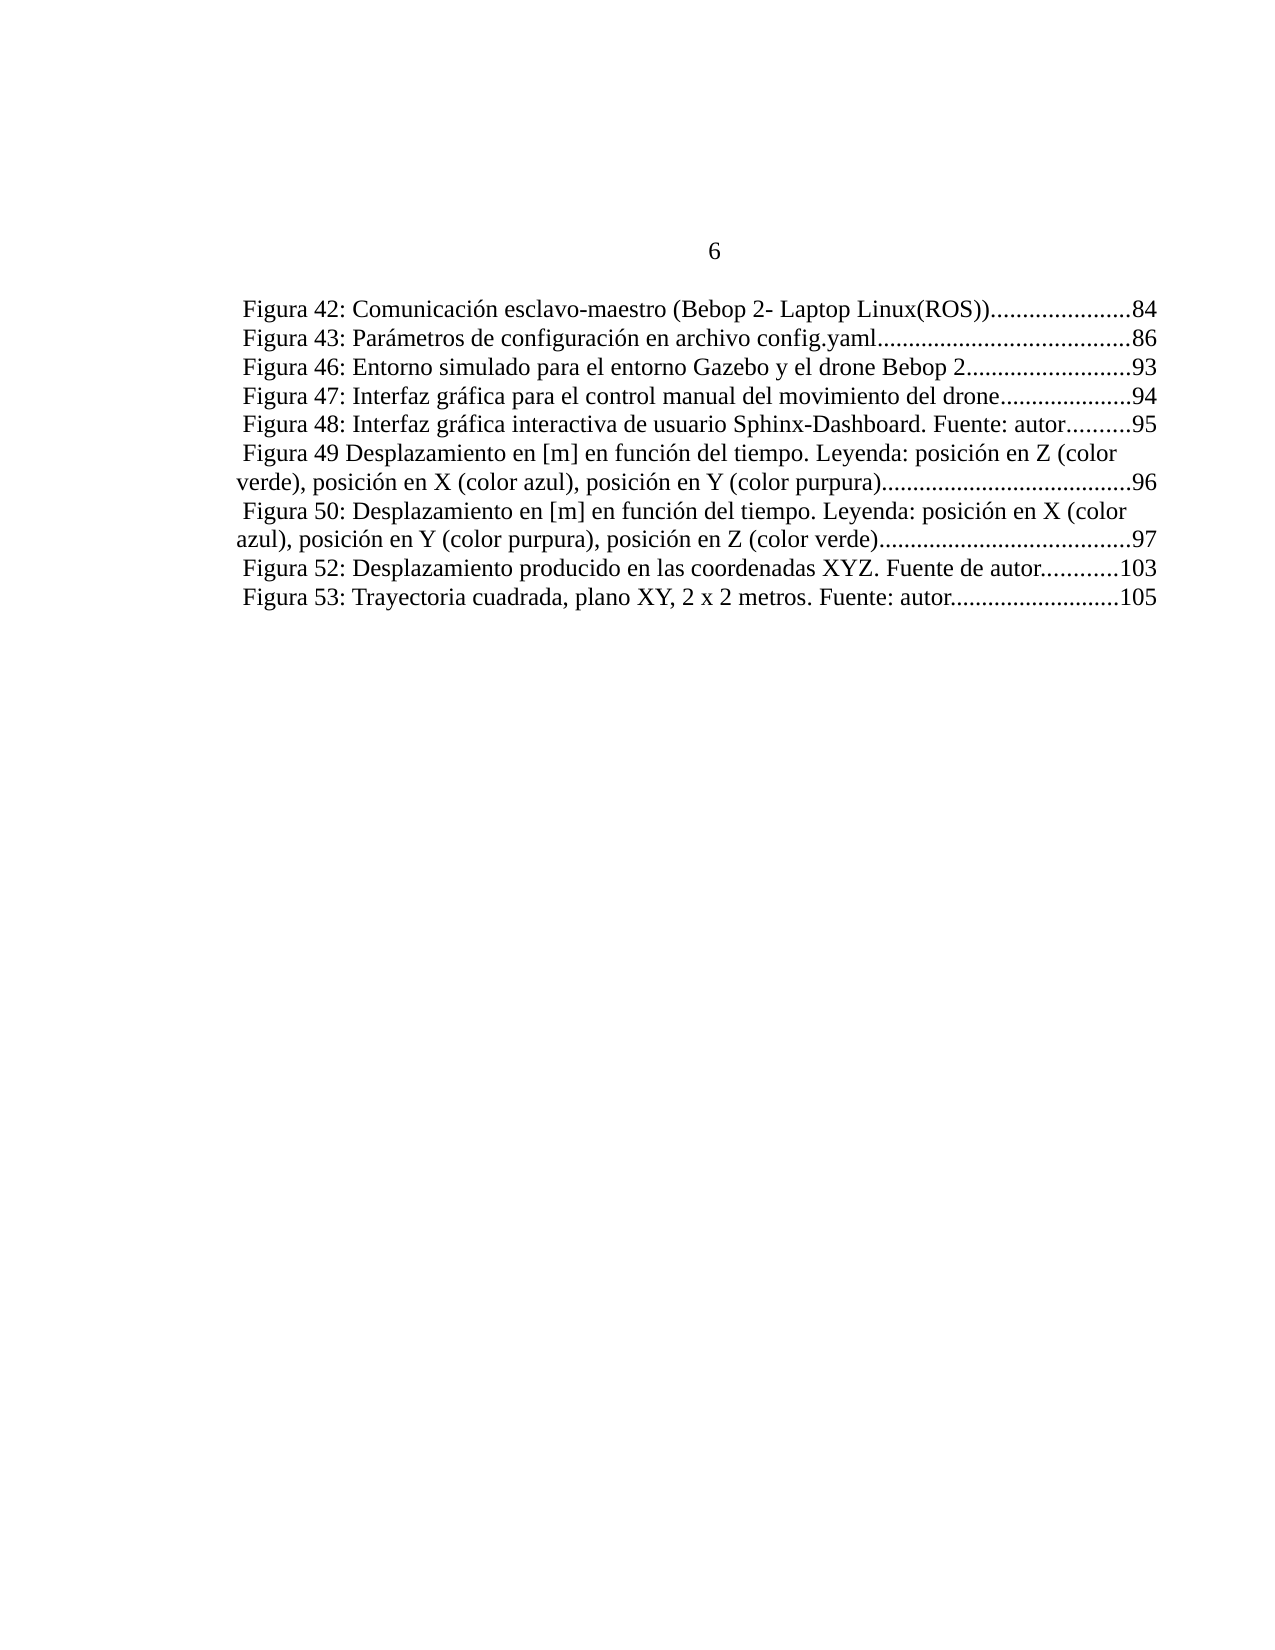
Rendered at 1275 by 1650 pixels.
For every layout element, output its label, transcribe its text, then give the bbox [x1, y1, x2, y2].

text Figura 43: Parámetros de configuración en archivo config.yaml 86 [236, 323, 1157, 352]
text Figura 49 Desplazamiento en [m] en función del tiempo. Leyenda: posición en Z (color verde), posición en X (color azul), posición en Y (color purpura) 96 [236, 438, 1157, 496]
text Figura 52: Desplazamiento producido en las coordenadas XYZ. Fuente de autor. 103 [236, 553, 1157, 582]
text Figura 50: Desplazamiento en [m] en función del tiempo. Leyenda: posición en X (color azul), posición en Y (color purpura), posición en Z (color verde) 97 [236, 496, 1157, 553]
text Figura 48: Interfaz gráfica interactiva de usuario Sphinx-Dashboard. Fuente: autor 95 [236, 409, 1157, 438]
text Figura 42: Comunicación esclavo-maestro (Bebop 2- Laptop Linux(ROS)). 84 [236, 294, 1157, 323]
text Figura 46: Entorno simulado para el entorno Gazebo y el drone Bebop 2 93 [236, 352, 1157, 381]
text Figura 47: Interfaz gráfica para el control manual del movimiento del drone 94 [236, 381, 1157, 409]
text Figura 53: Trayectoria cuadrada, plano XY, 2 x 2 metros. Fuente: autor. 105 [236, 582, 1157, 611]
